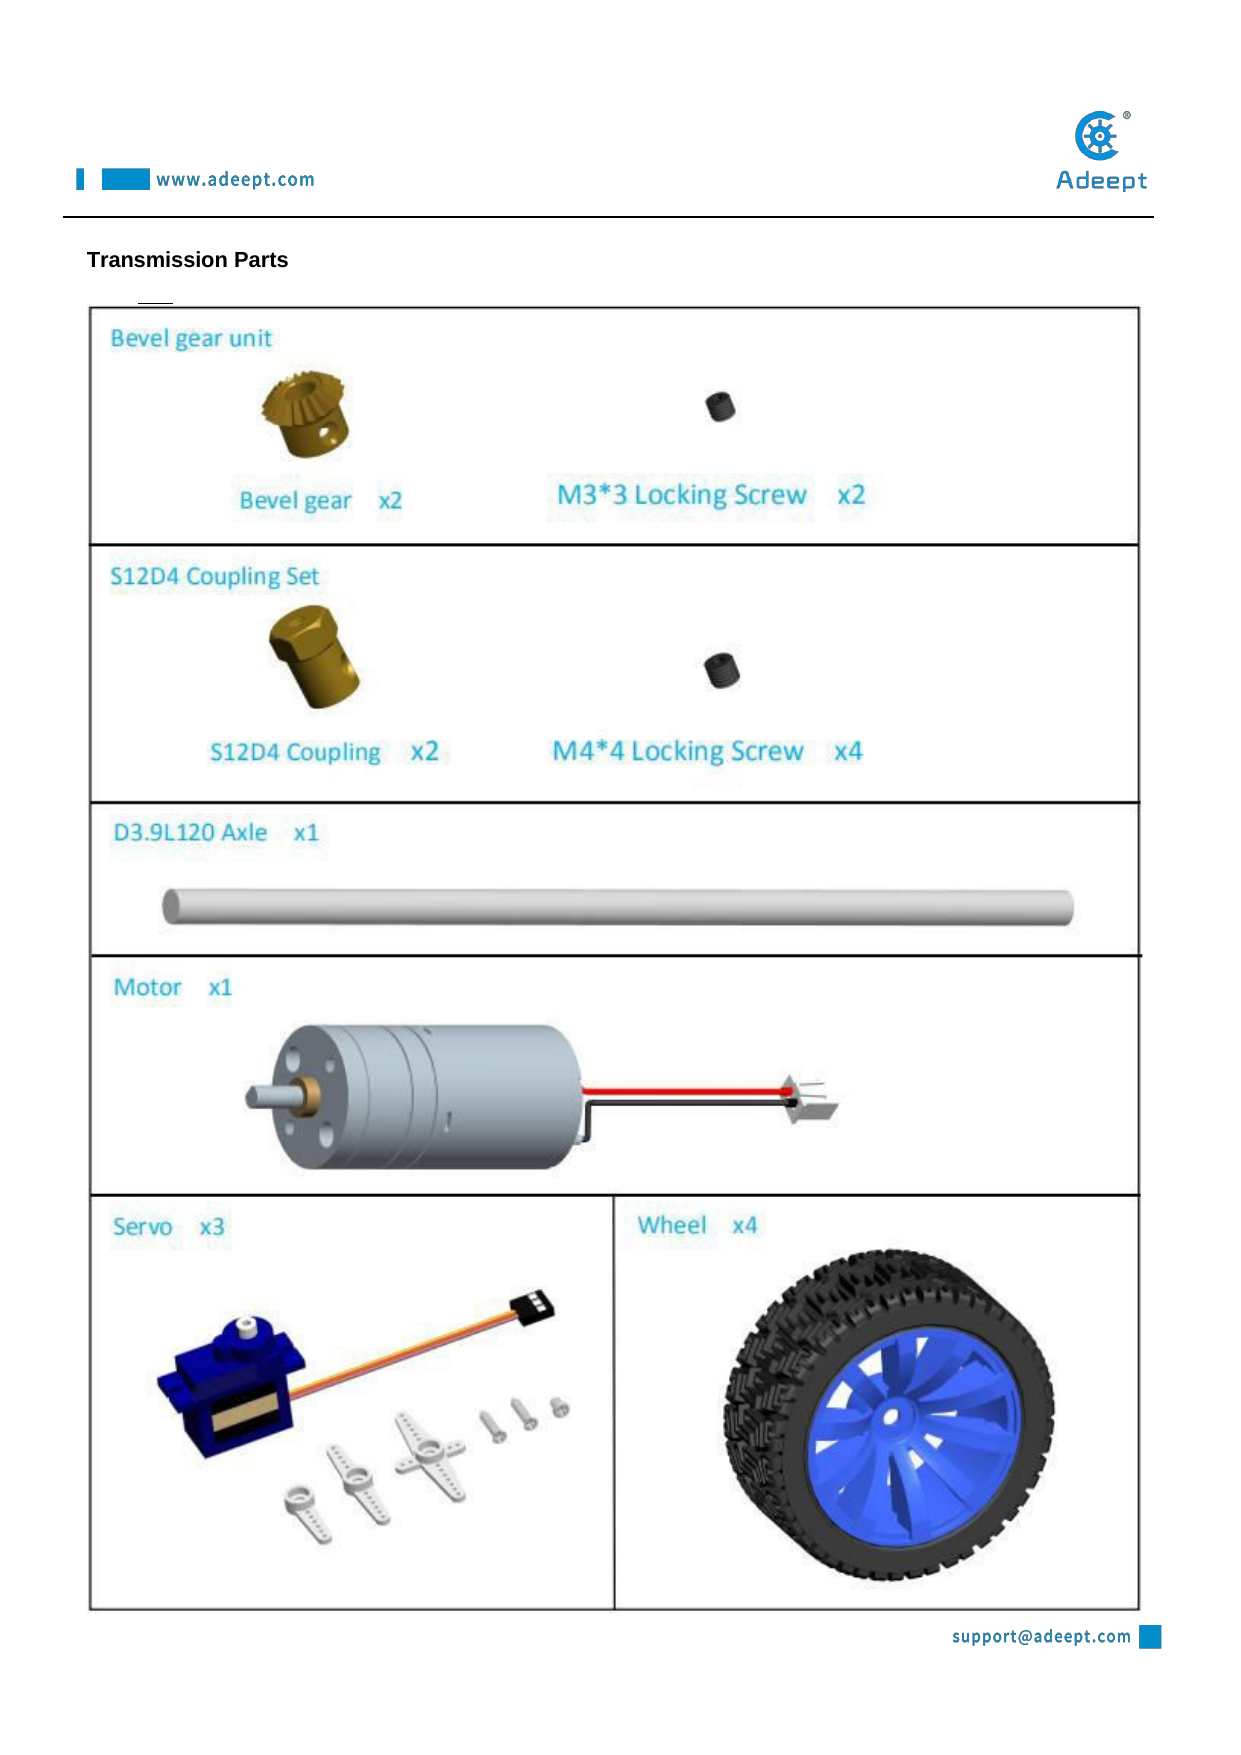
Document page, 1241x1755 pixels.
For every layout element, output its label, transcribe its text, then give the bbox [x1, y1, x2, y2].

subtitle Transmission Parts [87, 246, 1178, 272]
